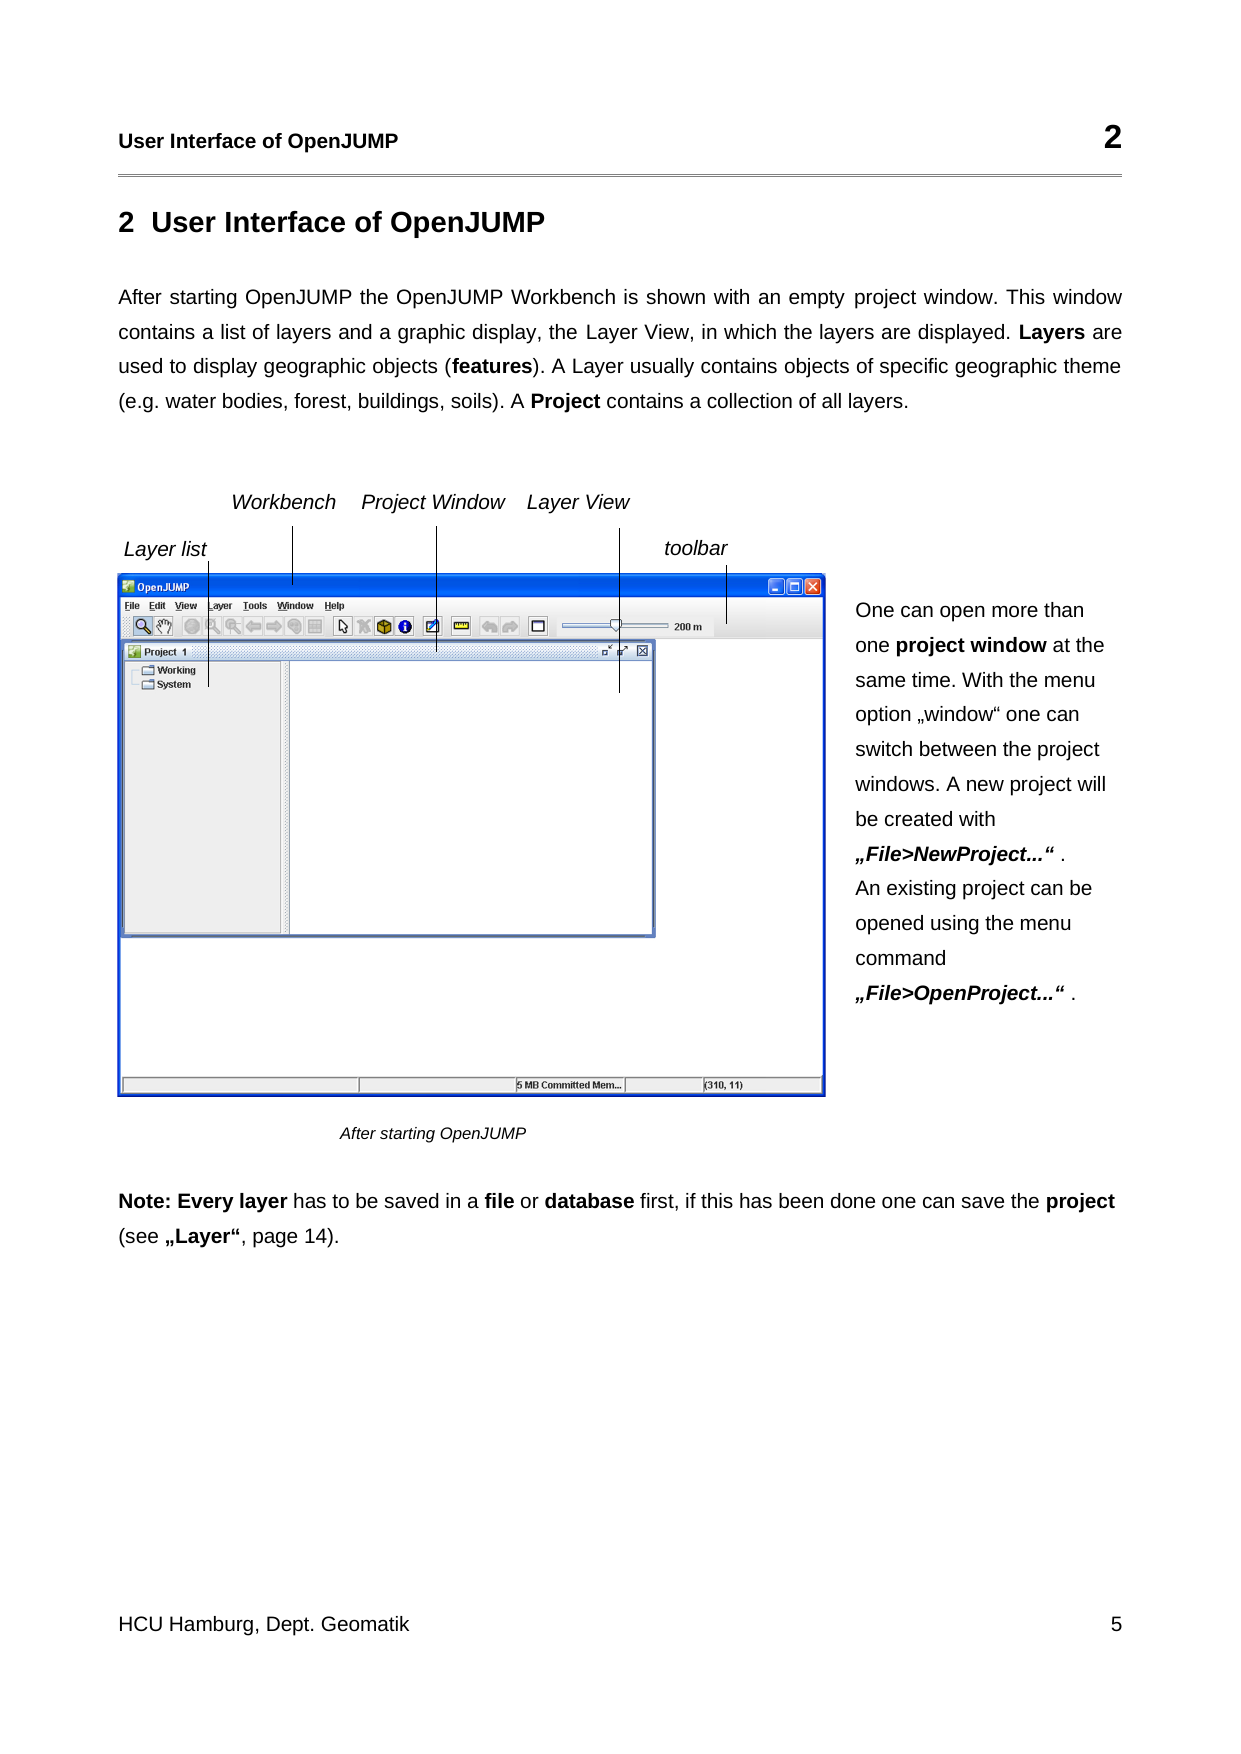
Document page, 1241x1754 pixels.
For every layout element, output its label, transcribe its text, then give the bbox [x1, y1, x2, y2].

picture [117, 573, 826, 1097]
text Note: Every layer has to be saved in a file or database first, if this has been done one can save the project (see „Layer“, page 13). [118, 1190, 1122, 1248]
text After starting OpenJUMP the OpenJUMP Workbench is shown with an empty project window. This window contains a list of layers and a graphic display, the Layer View, in which the layers are displayed. Layers are used to display geographic objects (features). A Layer usually contains objects of specific geographic theme (e.g. water bodies, forest, buildings, soils). A Project contains a collection of all layers. [118, 286, 1122, 413]
text One can open more than one project window at the same time. With the menu option „window“ one can switch between the project windows. A new project will be created with „File>NewProject...“ . [826, 599, 1122, 866]
text An existing project can be opened using the menu command „File>OpenProject...“ . [826, 877, 1122, 1005]
text After starting OpenJUMP [118, 1121, 1122, 1144]
subtitle User Interface of OpenJUMP [118, 206, 1122, 238]
